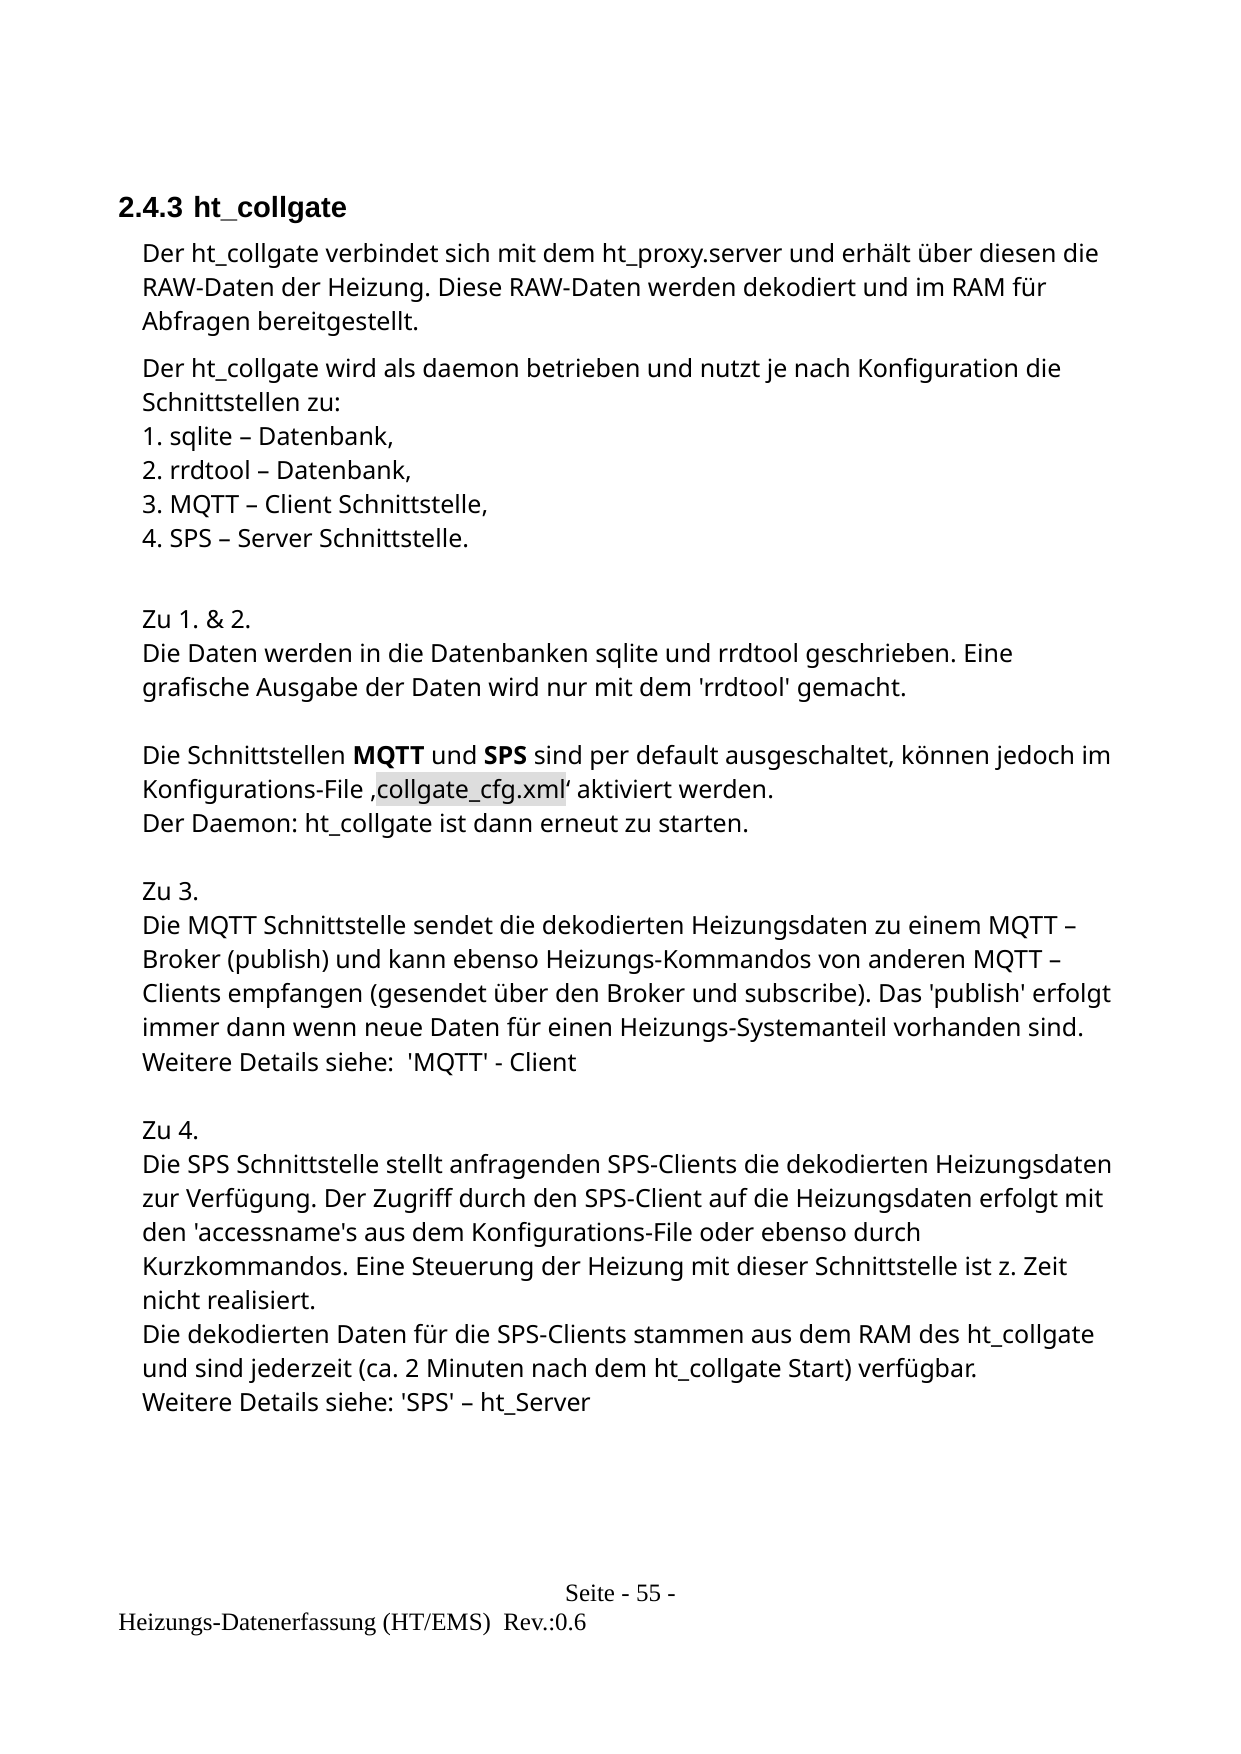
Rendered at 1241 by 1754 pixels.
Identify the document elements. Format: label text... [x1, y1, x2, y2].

text Zu 1. & 2. Die Daten werden in die Datenbanken sqlite und rrdtool geschrieben. Eine grafische Ausgabe der Daten wird nur mit dem 'rrdtool' gemacht. Die Schnittstellen MQTT und SPS sind per default ausgeschaltet, können jedoch im Konfigurations-File ‚collgate_cfg.xml‘ aktiviert werden. Der Daemon: ht_collgate ist dann erneut zu starten. Zu 3. Die MQTT Schnittstelle sendet die dekodierten Heizungsdaten zu einem MQTT – Broker (publish) und kann ebenso Heizungs-Kommandos von anderen MQTT – Clients empfangen (gesendet über den Broker und subscribe). Das 'publish' erfolgt immer dann wenn neue Daten für einen Heizungs-Systemanteil vorhanden sind. Weitere Details siehe: 'MQTT' - Client Zu 4. Die SPS Schnittstelle stellt anfragenden SPS-Clients die dekodierten Heizungsdaten zur Verfügung. Der Zugriff durch den SPS-Client auf die Heizungsdaten erfolgt mit den 'accessname's aus dem Konfigurations-File oder ebenso durch Kurzkommandos. Eine Steuerung der Heizung mit dieser Schnittstelle ist z. Zeit nicht realisiert. Die dekodierten Daten für die SPS-Clients stammen aus dem RAM des ht_collgate und sind jederzeit (ca. 2 Minuten nach dem ht_collgate Start) verfügbar. Weitere Details siehe: 'SPS' – ht_Server [142, 601, 1122, 1419]
text Der ht_collgate wird als daemon betrieben und nutzt je nach Konfiguration die Schnittstellen zu: 1. sqlite – Datenbank, 2. rrdtool – Datenbank, 3. MQTT – Client Schnittstelle, 4. SPS – Server Schnittstelle. [142, 350, 1122, 589]
text Der ht_collgate verbindet sich mit dem ht_proxy.server und erhält über diesen die RAW-Daten der Heizung. Diese RAW-Daten werden dekodiert und im RAM für Abfragen bereitgestellt. [142, 236, 1122, 338]
subtitle ht_collgate [118, 190, 1122, 223]
